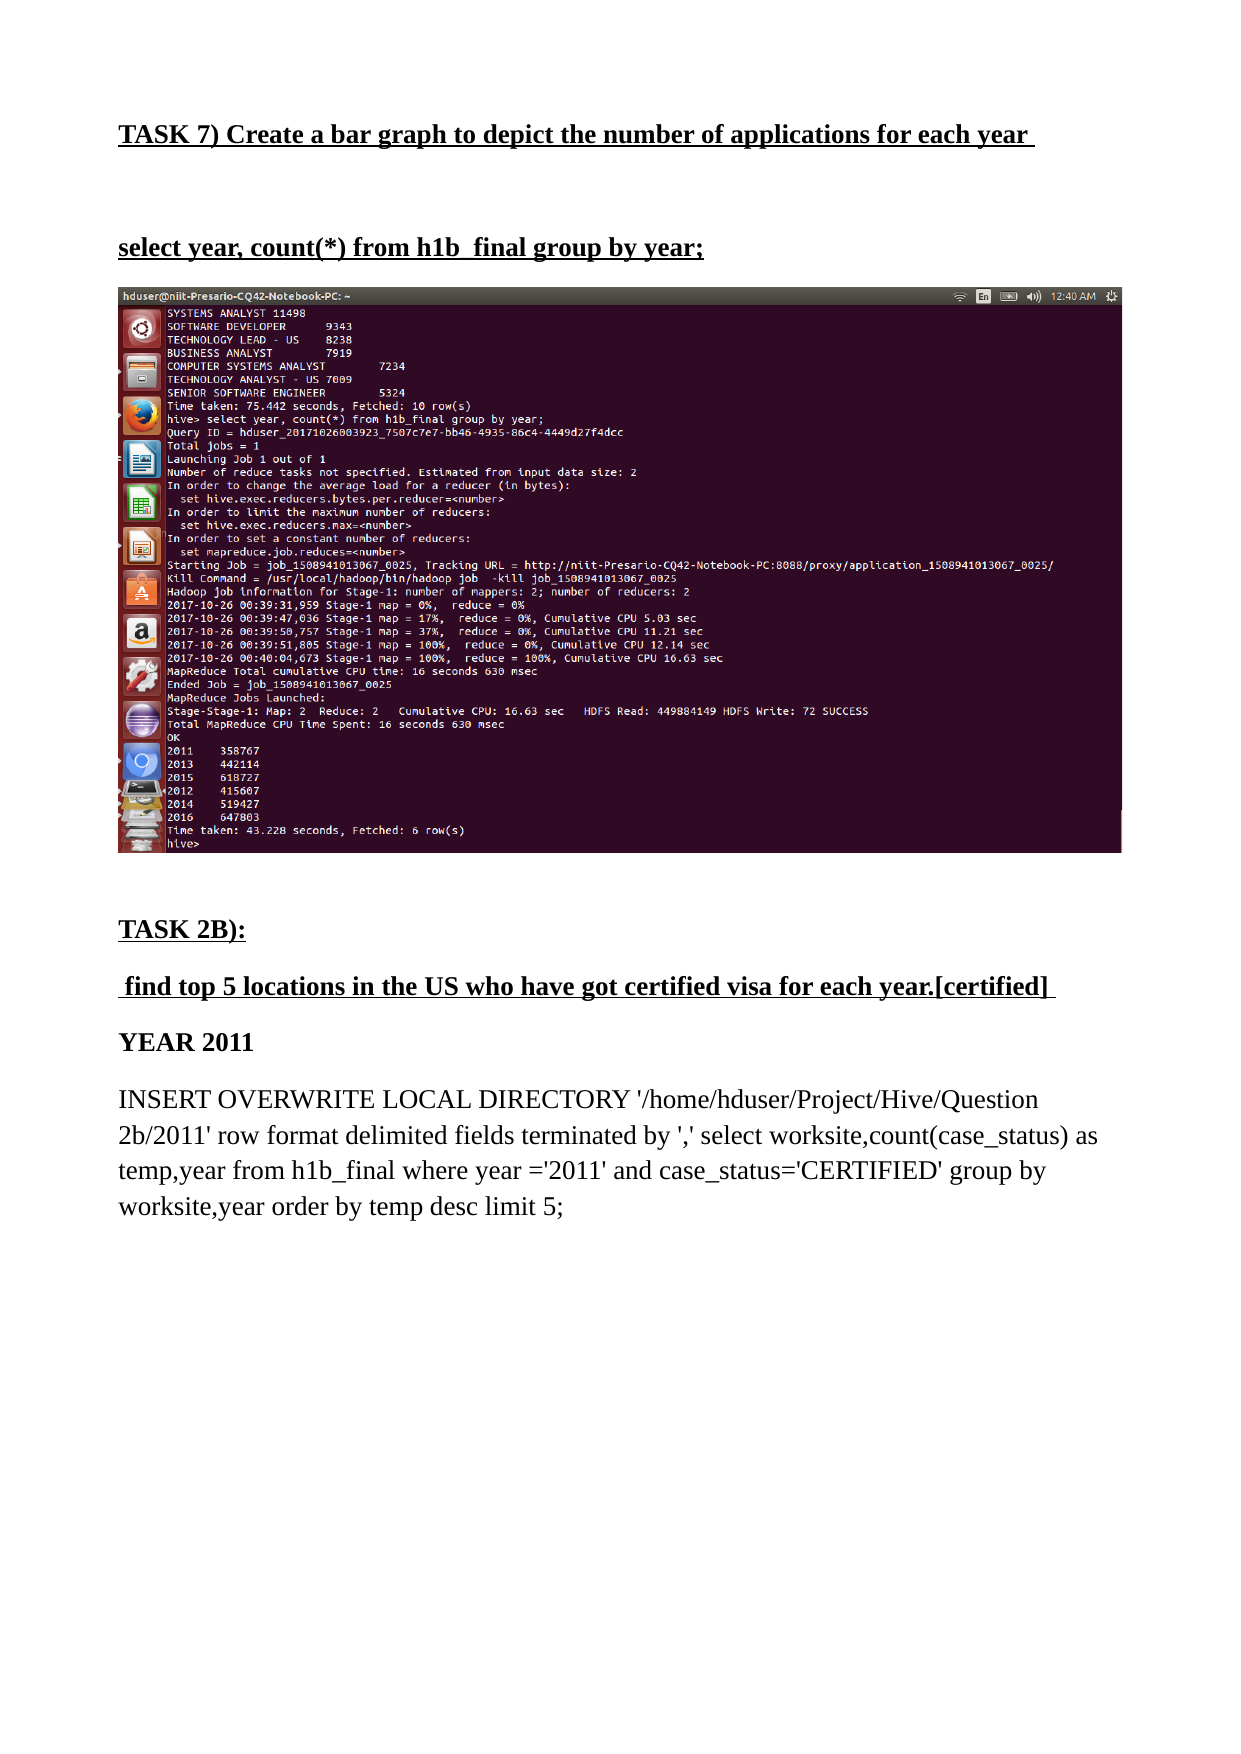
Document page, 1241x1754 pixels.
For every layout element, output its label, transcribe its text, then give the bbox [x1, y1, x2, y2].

text YEAR 2011 [118, 1026, 1122, 1058]
picture [118, 287, 1123, 853]
text select year, count(*) from h1b_final group by year; [118, 231, 1122, 262]
text TASK 2B): [118, 913, 1122, 944]
text TASK 7) Create a bar graph to depict the number of applications for each year [118, 118, 1122, 149]
text INSERT OVERWRITE LOCAL DIRECTORY '/home/hduser/Project/Hive/Question 2b/2011' row format delimited fields terminated by ',' select worksite,count(case_status) as temp,year from h1b_final where year ='2011' and case_status='CERTIFIED' group by worksite,year order by temp desc limit 5; [118, 1083, 1122, 1221]
text find top 5 locations in the US who have got certified visa for each year.[certified] [118, 970, 1122, 1001]
